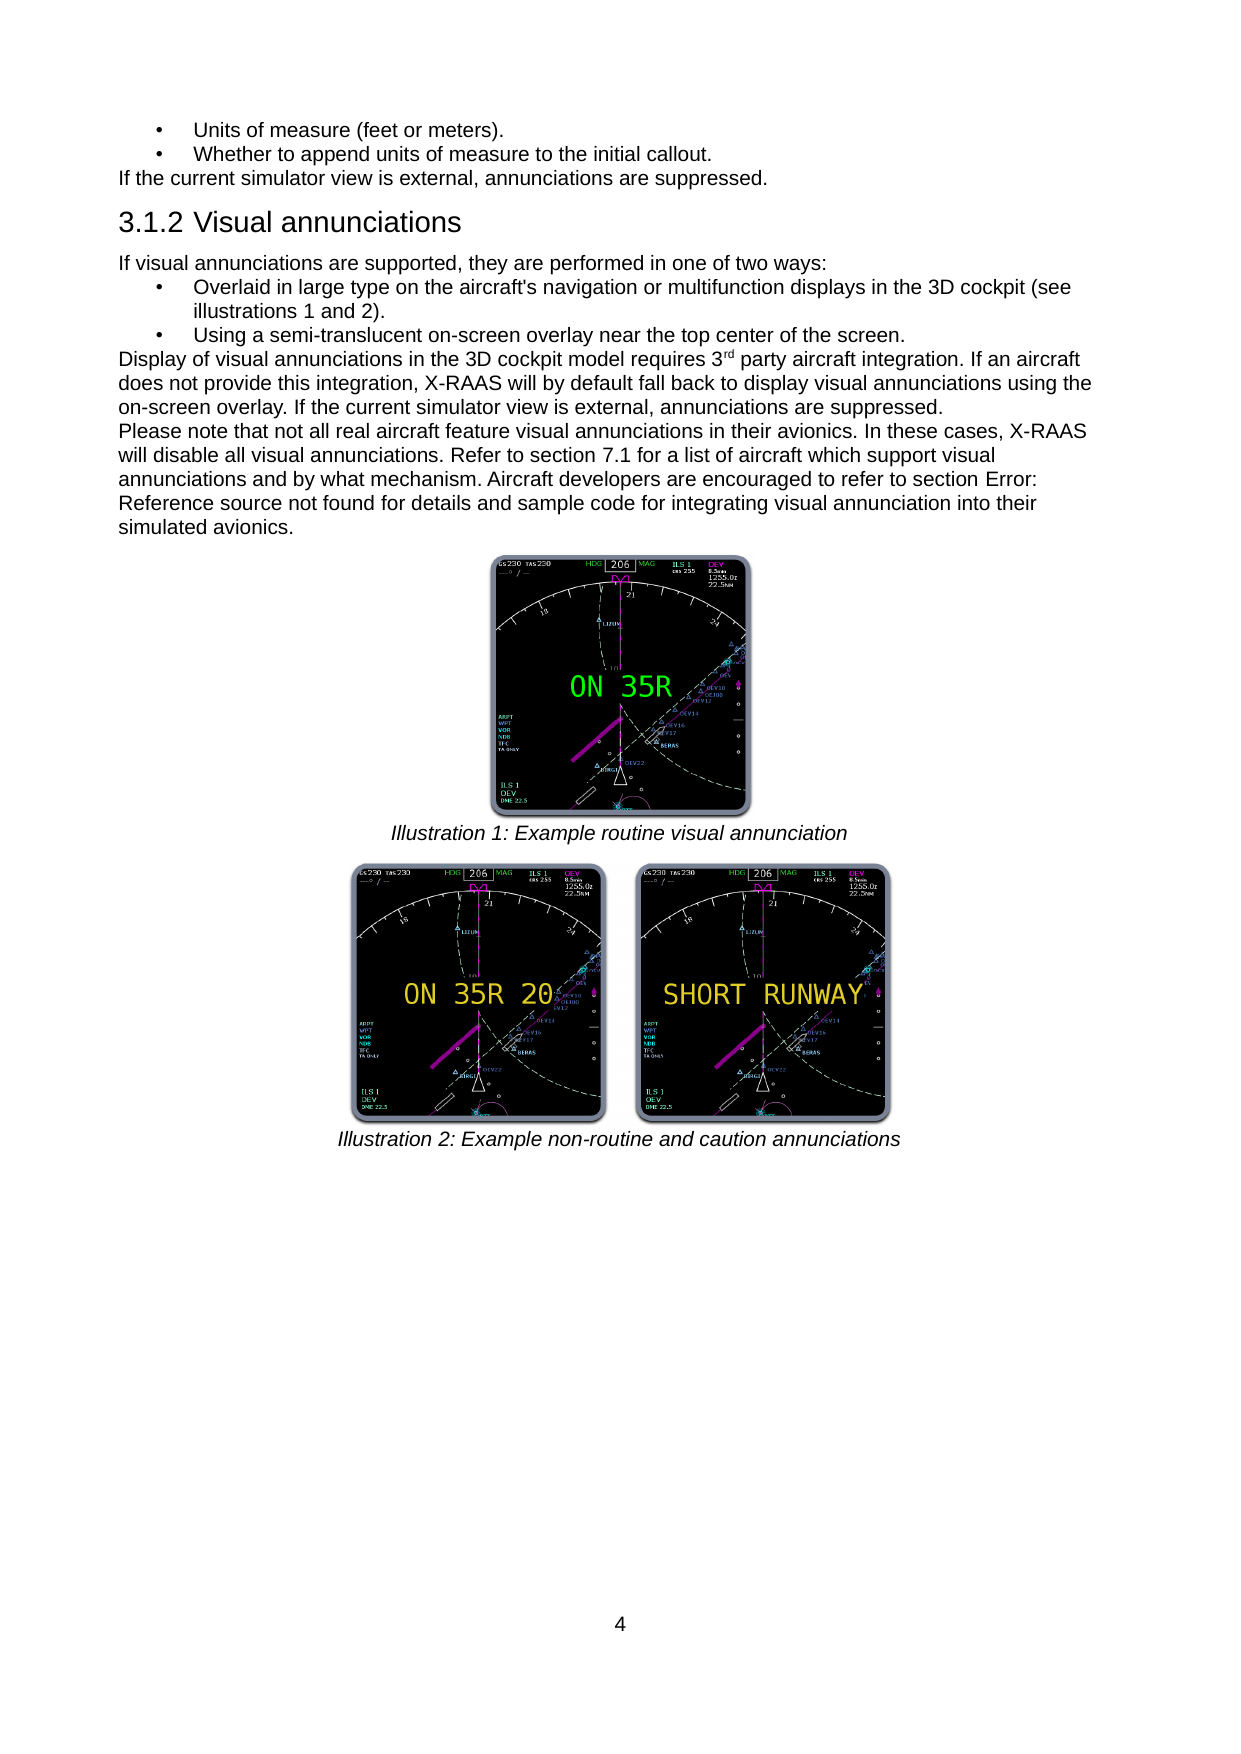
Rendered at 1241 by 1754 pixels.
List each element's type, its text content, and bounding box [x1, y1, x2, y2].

text Illustration 2: Example non-routine and caution annunciations [328, 861, 913, 1150]
list Using a semi-translucent on-screen overlay near the top center of the screen. [156, 323, 1122, 347]
list Units of measure (feet or meters). [156, 118, 1122, 142]
picture [485, 551, 755, 821]
text If visual annunciations are supported, they are performed in one of two ways: [118, 251, 1122, 275]
list Overlaid in large type on the aircraft's navigation or multifunction displays in the 3D cockpit (see illustrations 1 and 2). [156, 275, 1122, 323]
subtitle Visual annunciations [118, 205, 1122, 238]
text Illustration 1: Example routine visual annunciation [299, 551, 941, 844]
text If the current simulator view is external, annunciations are suppressed. [118, 166, 1122, 190]
picture [346, 860, 895, 1127]
text Please note that not all real aircraft feature visual annunciations in their avionics. In these cases, X-RAAS will disable all visual annunciations. Refer to section 7.1 for a list of aircraft which support visual annunciations and by what mechanism. Aircraft developers are encouraged to refer to section Error: Reference source not found for details and sample code for integrating visual annunciation into their simulated avionics. [118, 419, 1122, 539]
text Display of visual annunciations in the 3D cockpit model requires 3rd party aircraft integration. If an aircraft does not provide this integration, X-RAAS will by default fall back to display visual annunciations using the on-screen overlay. If the current simulator view is external, annunciations are suppressed. [118, 347, 1122, 419]
list Whether to append units of measure to the initial callout. [156, 142, 1122, 166]
